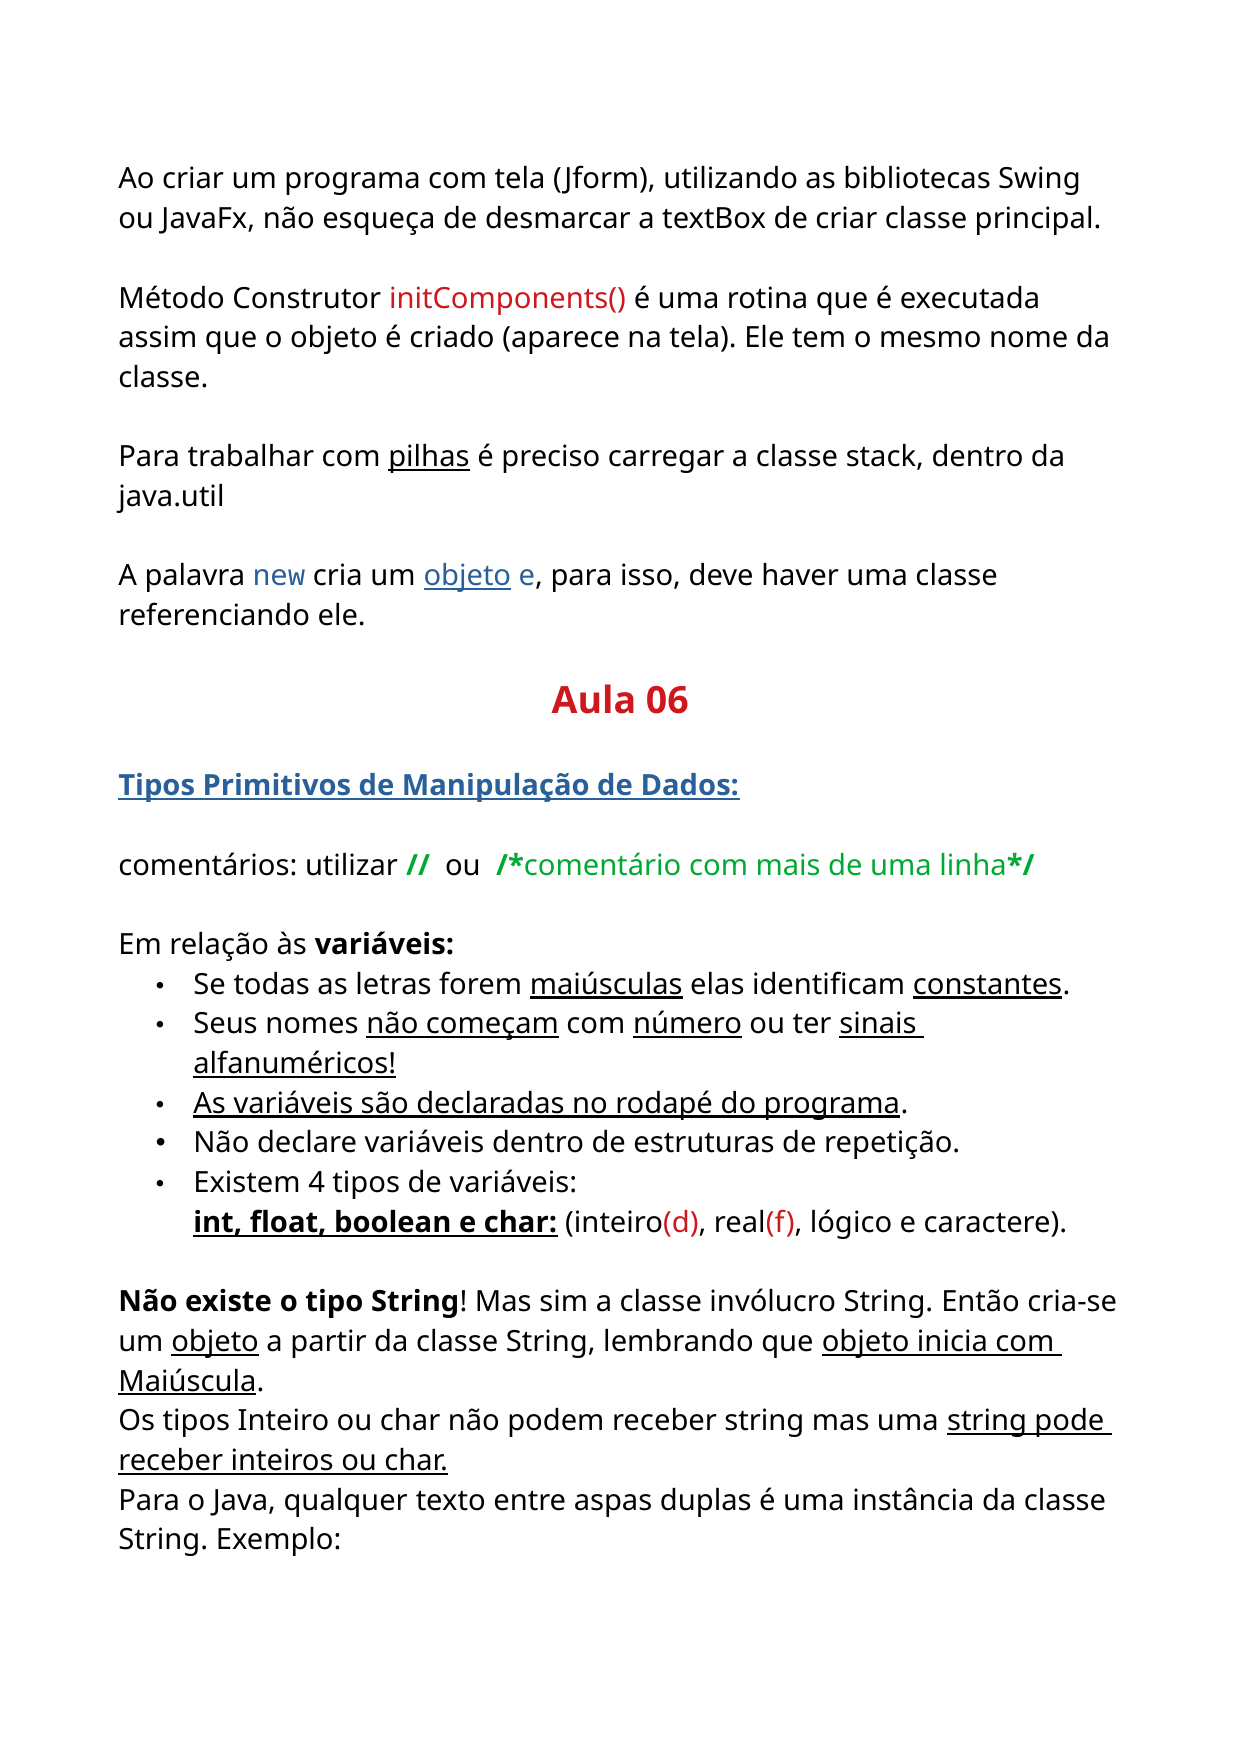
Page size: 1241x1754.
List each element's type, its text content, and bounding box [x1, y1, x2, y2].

text Os tipos Inteiro ou char não podem receber string mas uma string pode receber inteiros ou char. [118, 1399, 1122, 1479]
list Se todas as letras forem maiúsculas elas identificam constantes. [156, 963, 1122, 1003]
text comentários: utilizar // ou /*comentário com mais de uma linha*/ [118, 844, 1122, 883]
list Não declare variáveis dentro de estruturas de repetição. [156, 1122, 1122, 1161]
text Para o Java, qualquer texto entre aspas duplas é uma instância da classe String. Exemplo: [118, 1479, 1122, 1558]
list Existem 4 tipos de variáveis: int, float, boolean e char: (inteiro(d), real(f), lógico e caractere). [156, 1161, 1122, 1241]
text Método Construtor initComponents() é uma rotina que é executada assim que o objeto é criado (aparece na tela). Ele tem o mesmo nome da classe. [118, 277, 1122, 396]
text Não existe o tipo String! Mas sim a classe invólucro String. Então cria-se um objeto a partir da classe String, lembrando que objeto inicia com Maiúscula. [118, 1280, 1122, 1399]
text Aula 06 [118, 674, 1122, 725]
list As variáveis são declaradas no rodapé do programa. [156, 1082, 1122, 1122]
text Ao criar um programa com tela (Jform), utilizando as bibliotecas Swing ou JavaFx, não esqueça de desmarcar a textBox de criar classe principal. [118, 158, 1122, 237]
text Em relação às variáveis: [118, 923, 1122, 963]
text Para trabalhar com pilhas é preciso carregar a classe stack, dentro da java.util [118, 436, 1134, 515]
text Tipos Primitivos de Manipulação de Dados: [118, 764, 1122, 804]
text A palavra new cria um objeto e, para isso, deve haver uma classe referenciando ele. [118, 555, 1122, 634]
list Seus nomes não começam com número ou ter sinais alfanuméricos! [156, 1003, 1122, 1082]
